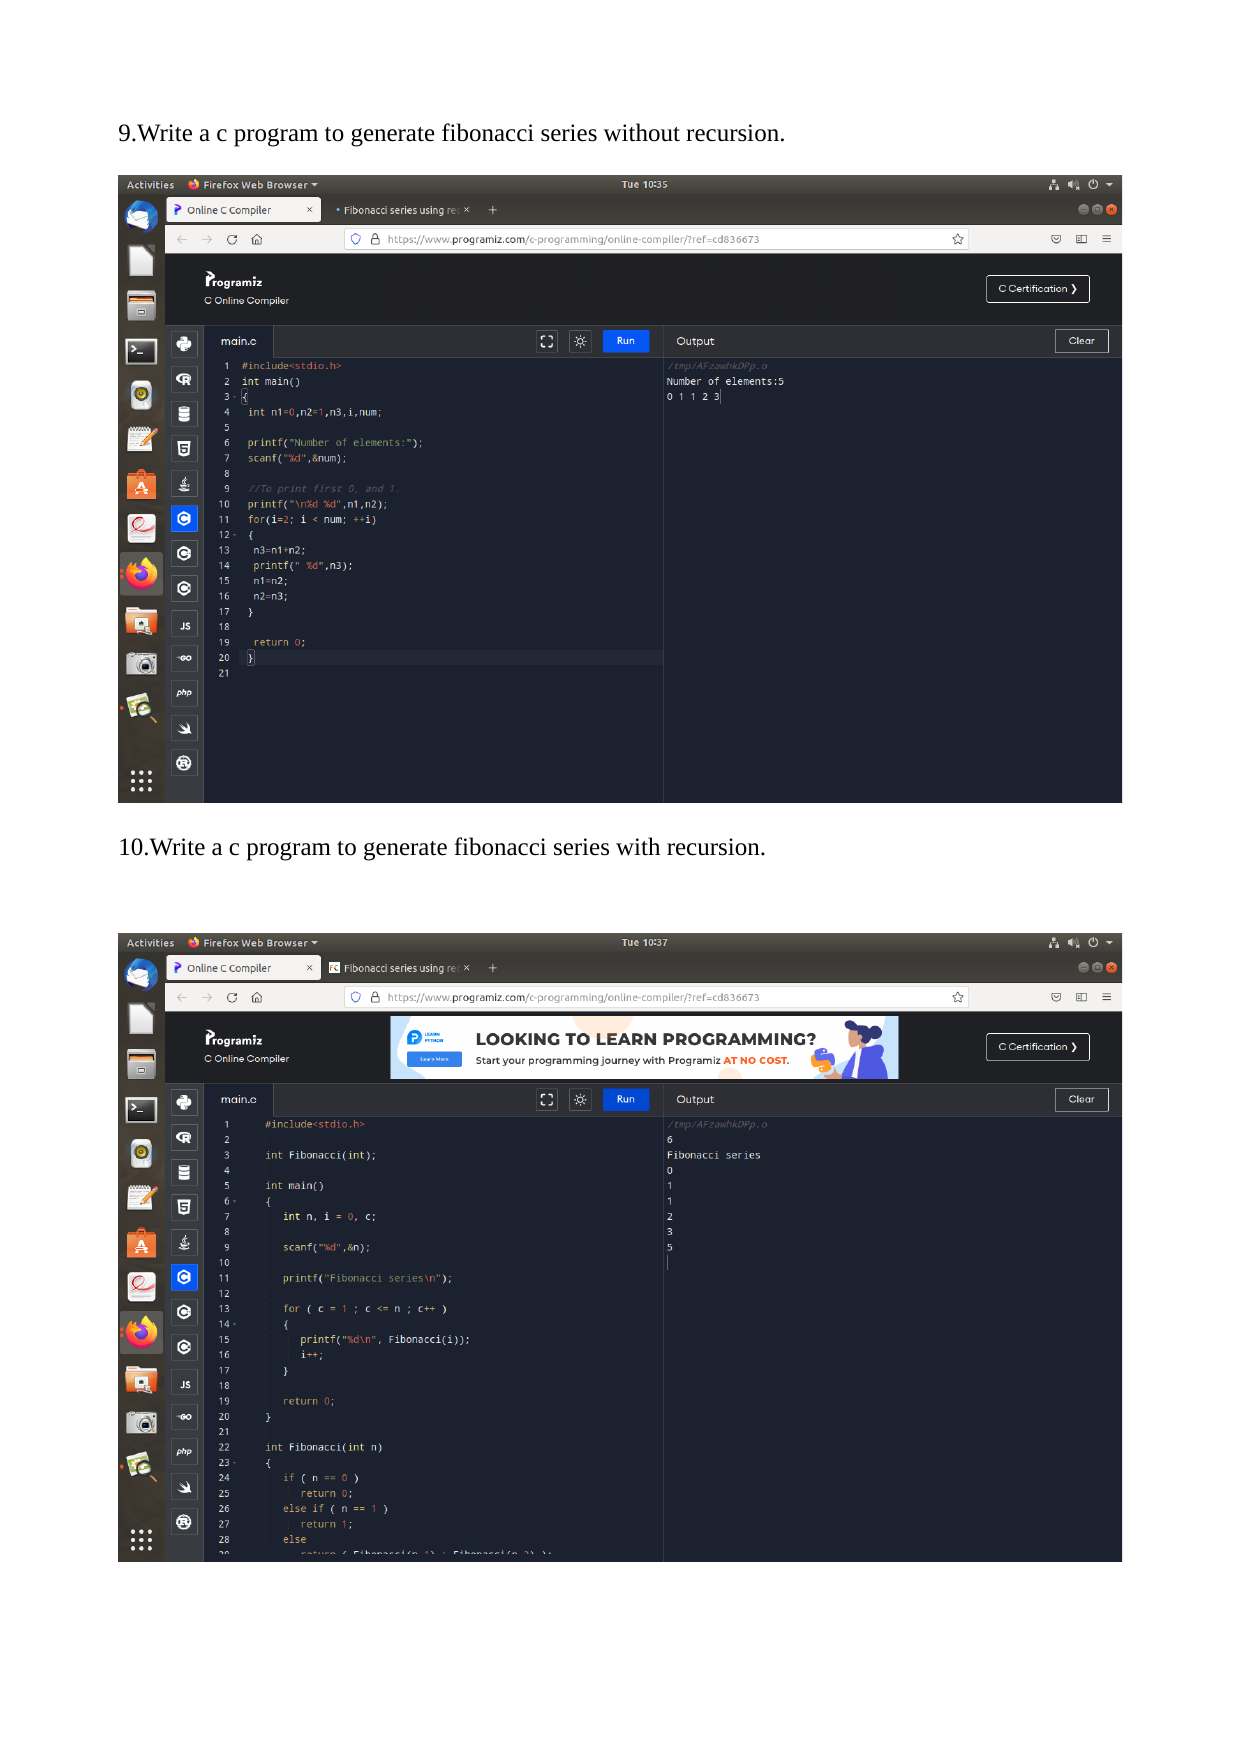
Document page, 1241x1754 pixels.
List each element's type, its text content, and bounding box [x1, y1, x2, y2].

text 9.Write a c program to generate fibonacci series without recursion. [118, 118, 1122, 147]
picture [118, 175, 1123, 803]
picture [118, 933, 1123, 1562]
text 10.Write a c program to generate fibonacci series with recursion. [118, 832, 1122, 861]
